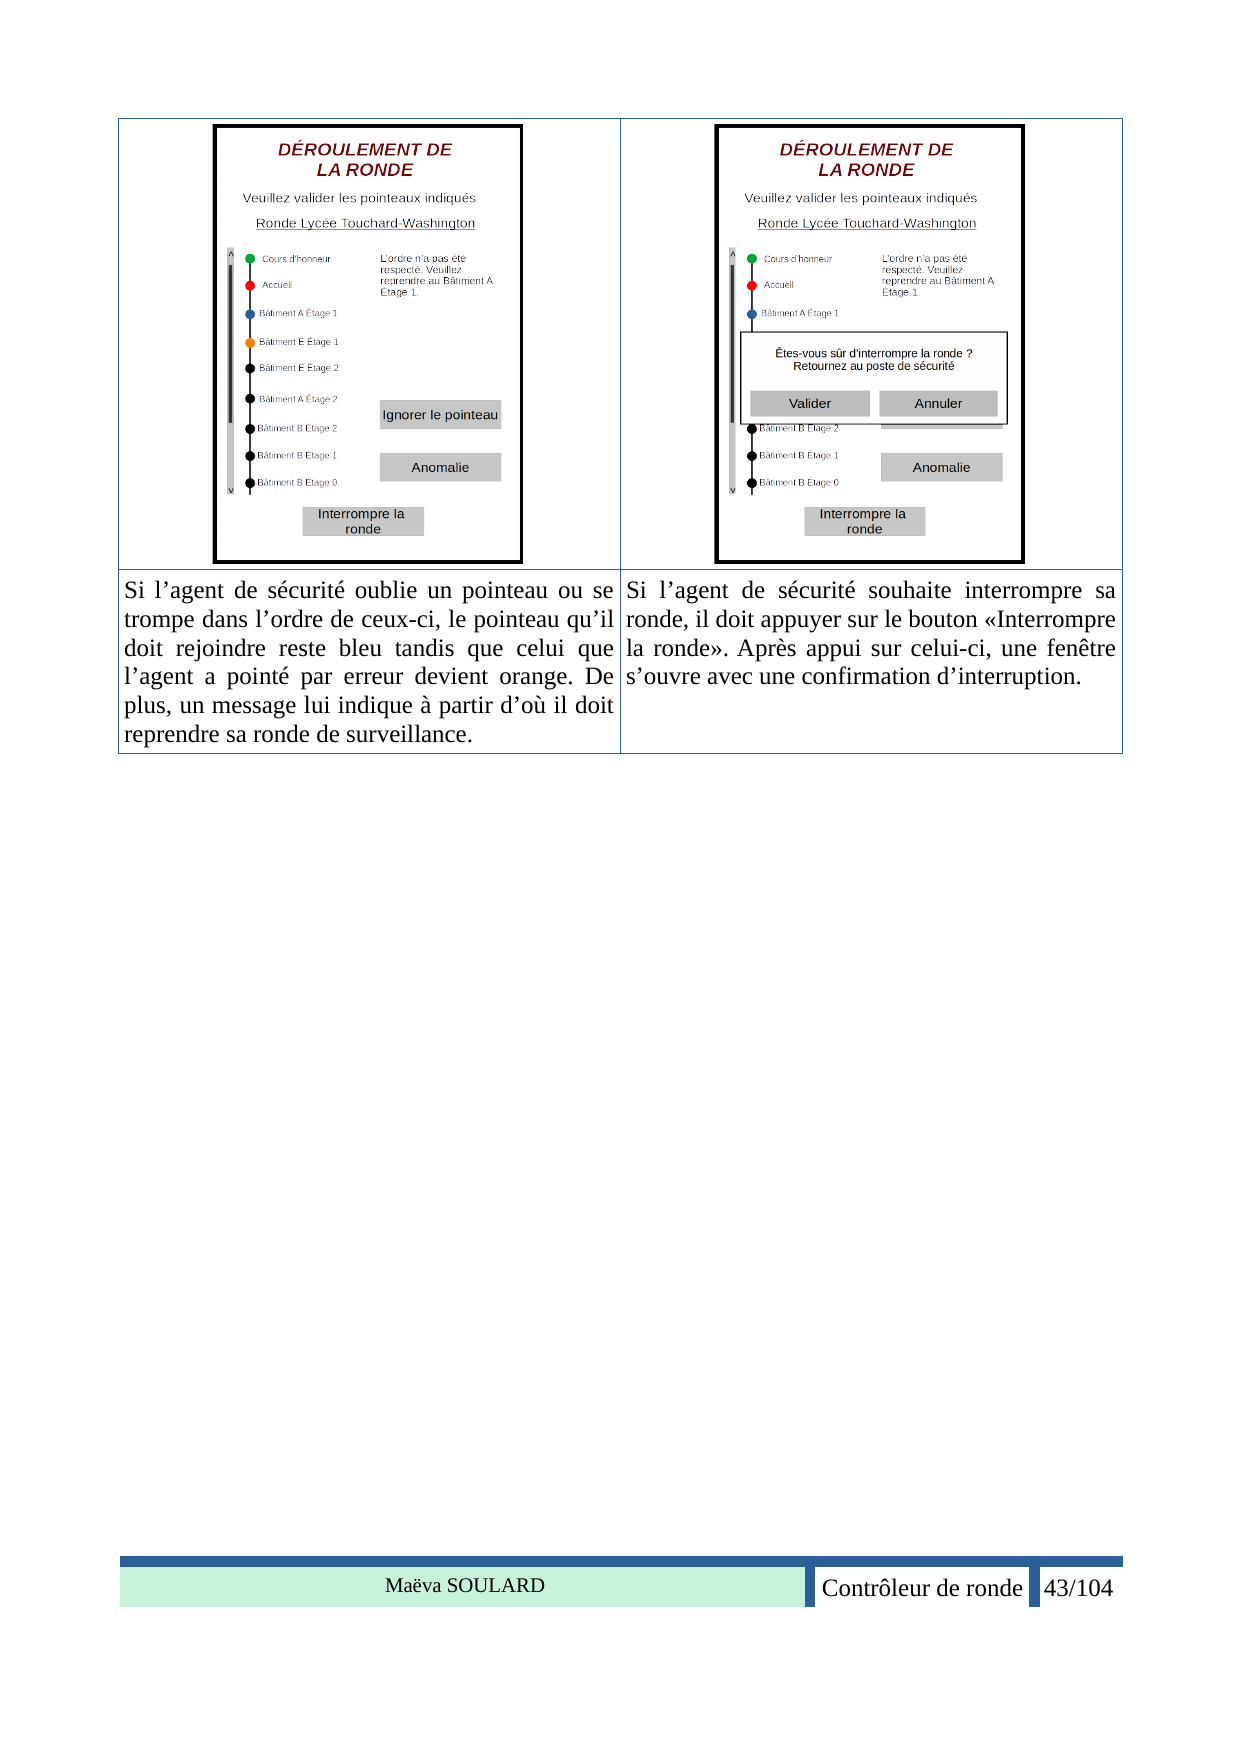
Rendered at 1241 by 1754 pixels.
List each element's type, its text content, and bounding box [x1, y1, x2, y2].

picture [714, 124, 1025, 564]
table_cell Si l’agent de sécurité souhaite interrompre sa ronde, il doit appuyer sur le bouton «Interrompre la ronde». Après appui sur celui-ci, une fenêtre s’ouvre avec une confirmation d’interruption. [621, 570, 1122, 753]
picture [212, 124, 523, 564]
table_cell [621, 119, 1122, 569]
table_cell Si l’agent de sécurité oublie un pointeau ou se trompe dans l’ordre de ceux-ci, le pointeau qu’il doit rejoindre reste bleu tandis que celui que l’agent a pointé par erreur devient orange. De plus, un message lui indique à partir d’où il doit reprendre sa ronde de surveillance. [119, 570, 620, 753]
table_cell [119, 119, 620, 569]
